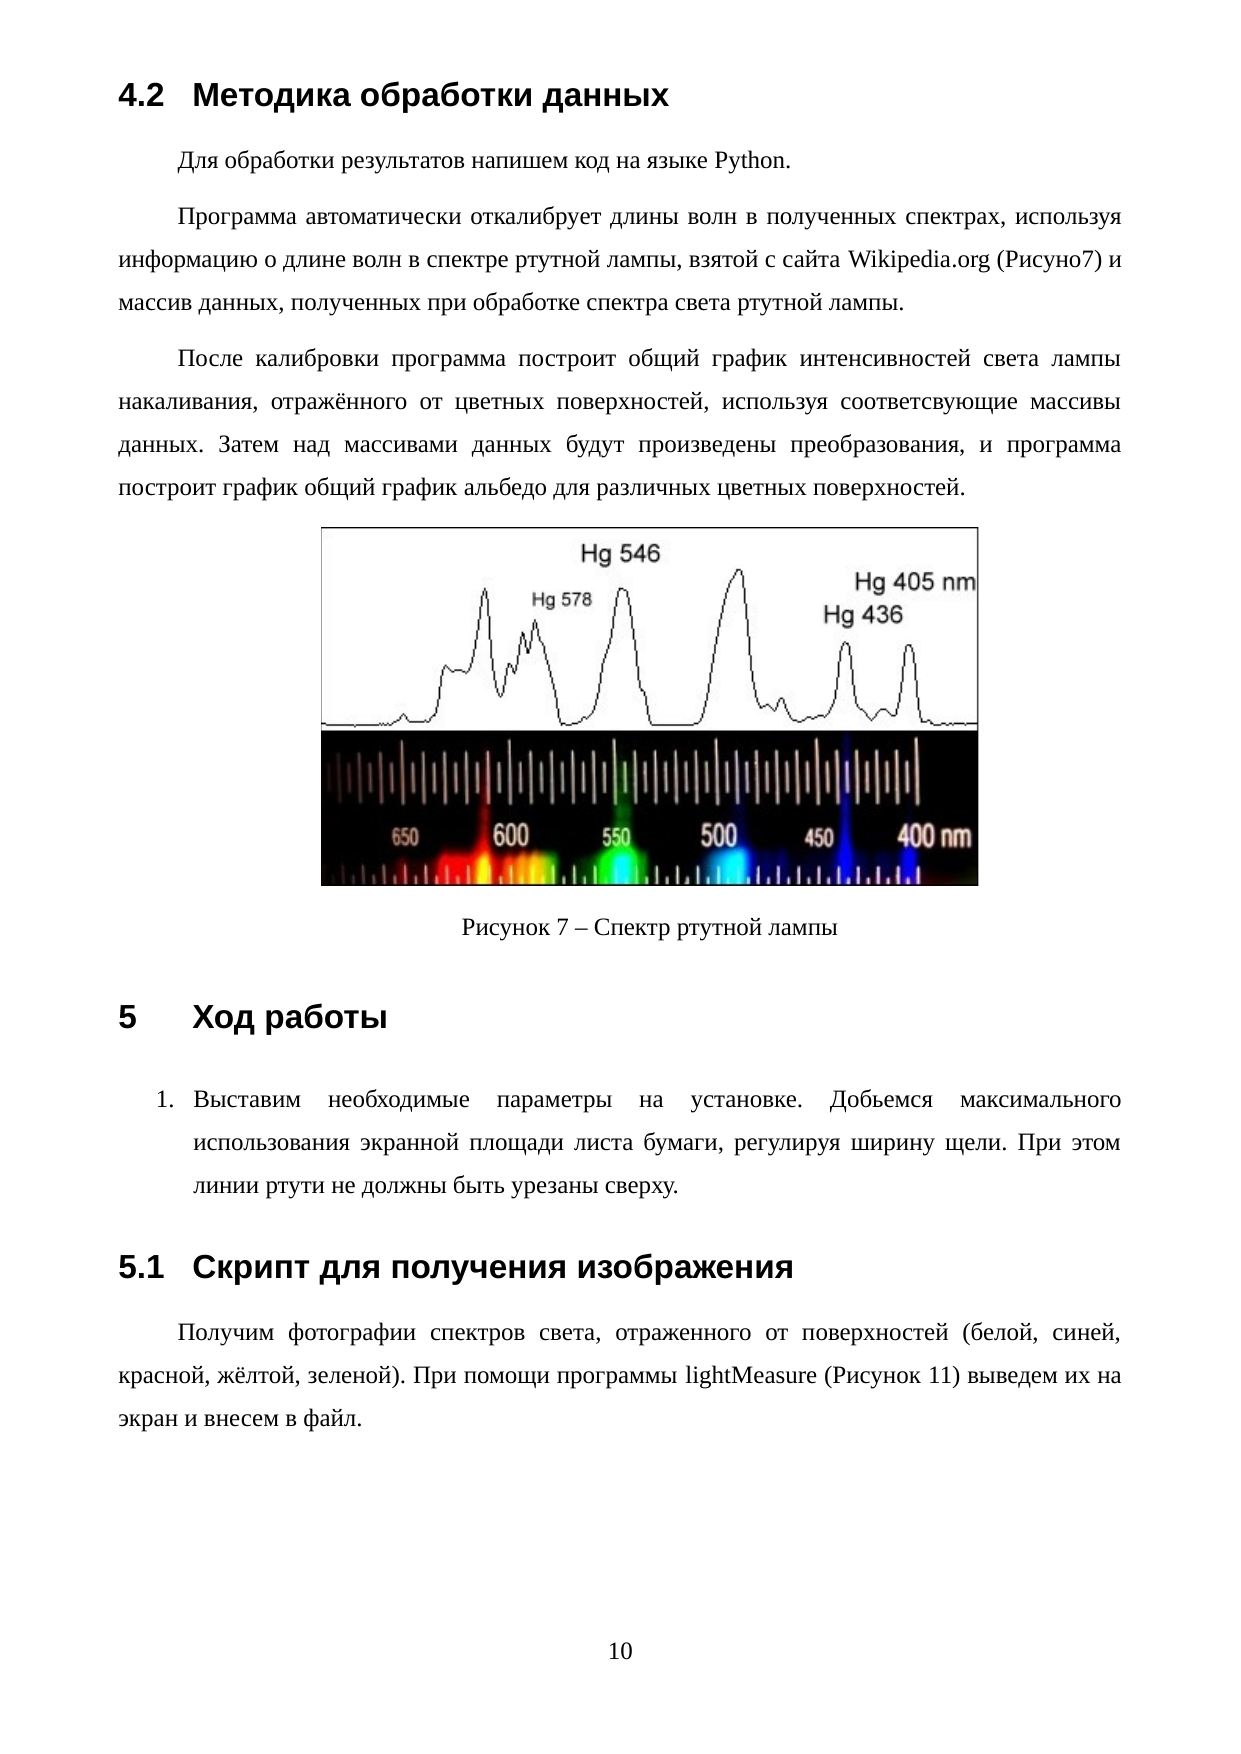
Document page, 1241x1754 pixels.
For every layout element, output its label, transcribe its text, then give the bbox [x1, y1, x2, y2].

text Для обработки результатов напишем код на языке Python. [118, 145, 1122, 174]
text Программа автоматически откалибрует длины волн в полученных спектрах, используя информацию о длине волн в спектре ртутной лампы, взятой с сайта Wikipedia.org (Рисуно7) и массив данных, полученных при обработке спектра света ртутной лампы. [118, 201, 1122, 316]
subtitle Скрипт для получения изображения [118, 1247, 1122, 1285]
text Получим фотографии спектров света, отраженного от поверхностей (белой, синей, красной, жёлтой, зеленой). При помощи программы lightMeasure (Рисунок 10) выведем их на экран и внесем в файл. [118, 1317, 1122, 1432]
picture [321, 527, 979, 886]
subtitle Ход работы [118, 997, 1122, 1036]
text После калибровки программа построит общий график интенсивностей света лампы накаливания, отражённого от цветных поверхностей, используя соответсвующие массивы данных. Затем над массивами данных будут произведены преобразования, и программа построит график общий график альбедо для различных цветных поверхностей. [118, 343, 1122, 501]
text Рисунок 7 – Спектр ртутной лампы [118, 912, 1122, 941]
subtitle Методика обработки данных [118, 75, 1122, 113]
list Выставим необходимые параметры на установке. Добьемся максимального использования экранной площади листа бумаги, регулируя ширину щели. При этом линии ртути не должны быть урезаны сверху. [156, 1084, 1122, 1199]
